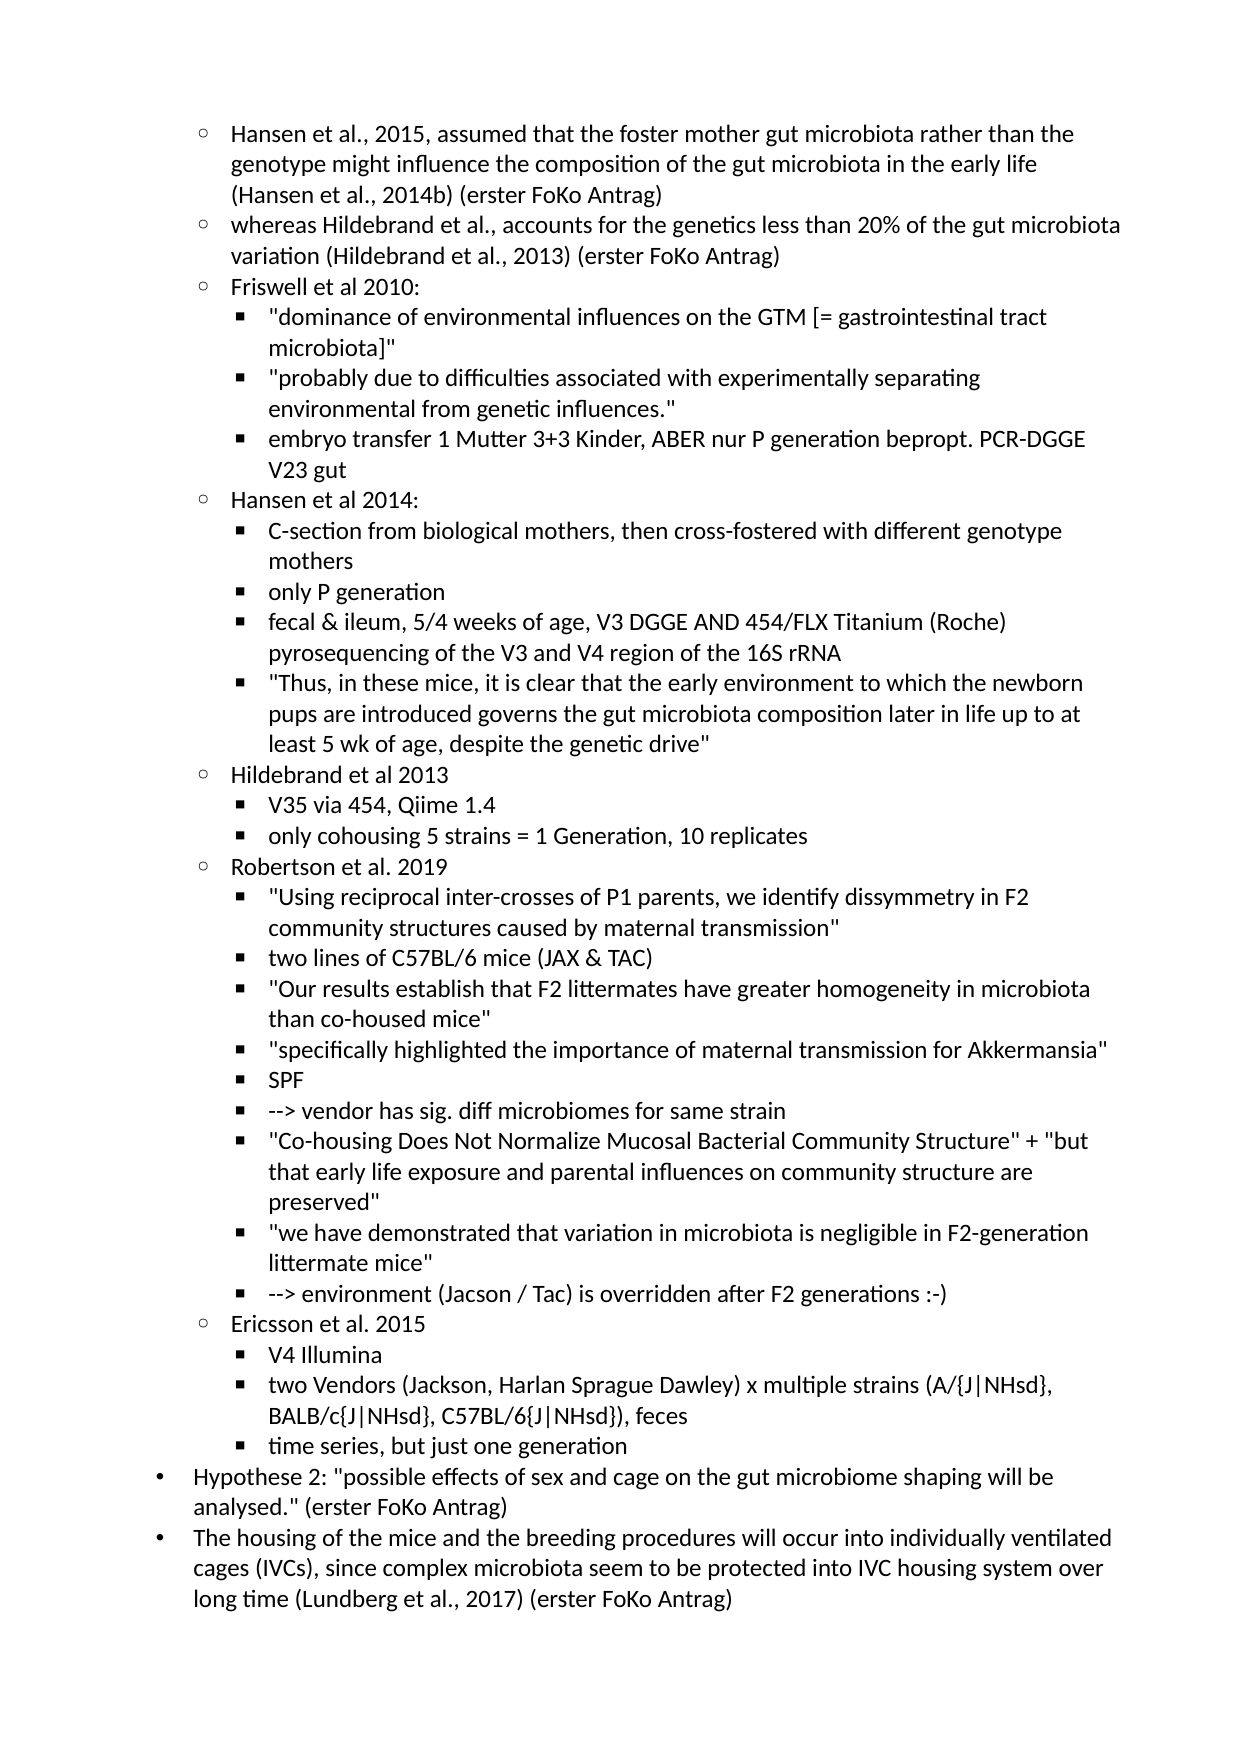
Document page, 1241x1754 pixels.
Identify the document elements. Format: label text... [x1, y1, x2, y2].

list --> vendor has sig. diff microbiomes for same strain [231, 1095, 1122, 1125]
list "we have demonstrated that variation in microbiota is negligible in F2-generation littermate mice" [231, 1217, 1122, 1278]
list Friswell et al 2010: [193, 271, 1122, 301]
list Hypothese 2: "possible effects of sex and cage on the gut microbiome shaping will be analysed." (erster FoKo Antrag) [156, 1461, 1122, 1522]
list "probably due to difficulties associated with experimentally separating environmental from genetic influences." [231, 362, 1122, 423]
list Hildebrand et al 2013 [193, 759, 1122, 789]
list two lines of C57BL/6 mice (JAX & TAC) [231, 942, 1122, 973]
list Robertson et al. 2019 [193, 851, 1122, 881]
list "specifically highlighted the importance of maternal transmission for Akkermansia" [231, 1034, 1122, 1064]
list SPF [231, 1064, 1122, 1095]
list Ericsson et al. 2015 [193, 1308, 1122, 1339]
list "Our results establish that F2 littermates have greater homogeneity in microbiota than co-housed mice" [231, 973, 1122, 1034]
list V4 Illumina [231, 1339, 1122, 1369]
list V35 via 454, Qiime 1.4 [231, 789, 1122, 820]
list fecal & ileum, 5/4 weeks of age, V3 DGGE AND 454/FLX Titanium (Roche) pyrosequencing of the V3 and V4 region of the 16S rRNA [231, 606, 1122, 667]
list The housing of the mice and the breeding procedures will occur into individually ventilated cages (IVCs), since complex microbiota seem to be protected into IVC housing system over long time (Lundberg et al., 2017) (erster FoKo Antrag) [156, 1522, 1122, 1614]
list Hansen et al., 2015, assumed that the foster mother gut microbiota rather than the genotype might influence the composition of the gut microbiota in the early life (Hansen et al., 2014b) (erster FoKo Antrag) [193, 118, 1122, 210]
list --> environment (Jacson / Tac) is overridden after F2 generations :-) [231, 1278, 1122, 1308]
list only cohousing 5 strains = 1 Generation, 10 replicates [231, 820, 1122, 851]
list time series, but just one generation [231, 1431, 1122, 1461]
list Hansen et al 2014: [193, 484, 1122, 515]
list "Using reciprocal inter-crosses of P1 parents, we identify dissymmetry in F2 community structures caused by maternal transmission" [231, 881, 1122, 942]
list embryo transfer 1 Mutter 3+3 Kinder, ABER nur P generation bepropt. PCR-DGGE V23 gut [231, 423, 1122, 484]
list "Thus, in these mice, it is clear that the early environment to which the newborn pups are introduced governs the gut microbiota composition later in life up to at least 5 wk of age, despite the genetic drive" [231, 667, 1122, 759]
list only P generation [231, 576, 1122, 606]
list two Vendors (Jackson, Harlan Sprague Dawley) x multiple strains (A/{J|NHsd}, BALB/c{J|NHsd}, C57BL/6{J|NHsd}), feces [231, 1369, 1122, 1431]
list "dominance of environmental influences on the GTM [= gastrointestinal tract microbiota]" [231, 301, 1122, 362]
list C-section from biological mothers, then cross-fostered with different genotype mothers [231, 515, 1122, 576]
list whereas Hildebrand et al., accounts for the genetics less than 20% of the gut microbiota variation (Hildebrand et al., 2013) (erster FoKo Antrag) [193, 210, 1122, 271]
list "Co-housing Does Not Normalize Mucosal Bacterial Community Structure" + "but that early life exposure and parental influences on community structure are preserved" [231, 1125, 1122, 1217]
